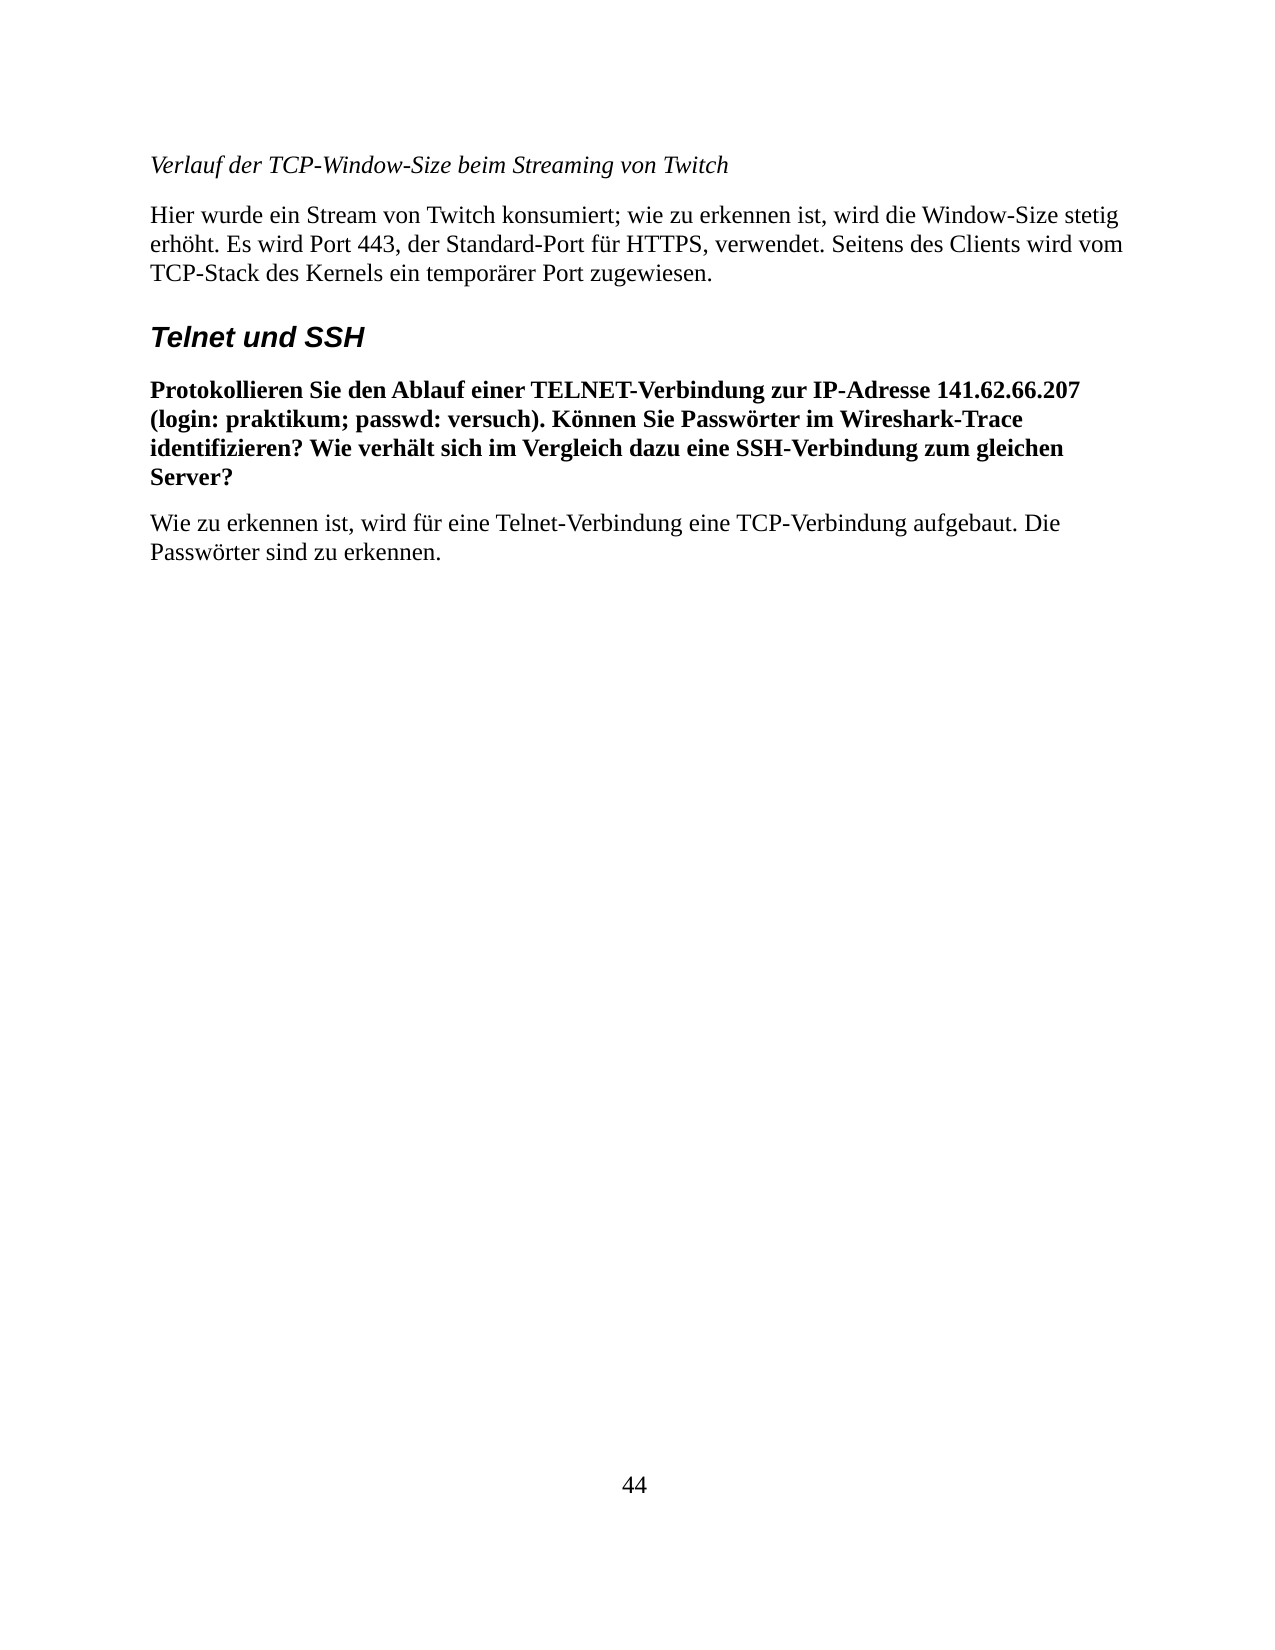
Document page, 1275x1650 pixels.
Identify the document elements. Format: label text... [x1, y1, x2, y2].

text Verlauf der TCP-Window-Size beim Streaming von Twitch [150, 150, 1125, 179]
text Protokollieren Sie den Ablauf einer TELNET-Verbindung zur IP-Adresse 141.62.66.207 (login: praktikum; passwd: versuch). Können Sie Passwörter im Wireshark-Trace identifizieren? Wie verhält sich im Vergleich dazu eine SSH-Verbindung zum gleichen Server? [150, 375, 1125, 490]
subtitle Telnet und SSH [150, 320, 1125, 354]
text Hier wurde ein Stream von Twitch konsumiert; wie zu erkennen ist, wird die Window-Size stetig erhöht. Es wird Port 443, der Standard-Port für HTTPS, verwendet. Seitens des Clients wird vom TCP-Stack des Kernels ein temporärer Port zugewiesen. [150, 200, 1125, 286]
text Wie zu erkennen ist, wird für eine Telnet-Verbindung eine TCP-Verbindung aufgebaut. Die Passwörter sind zu erkennen. [150, 508, 1125, 566]
